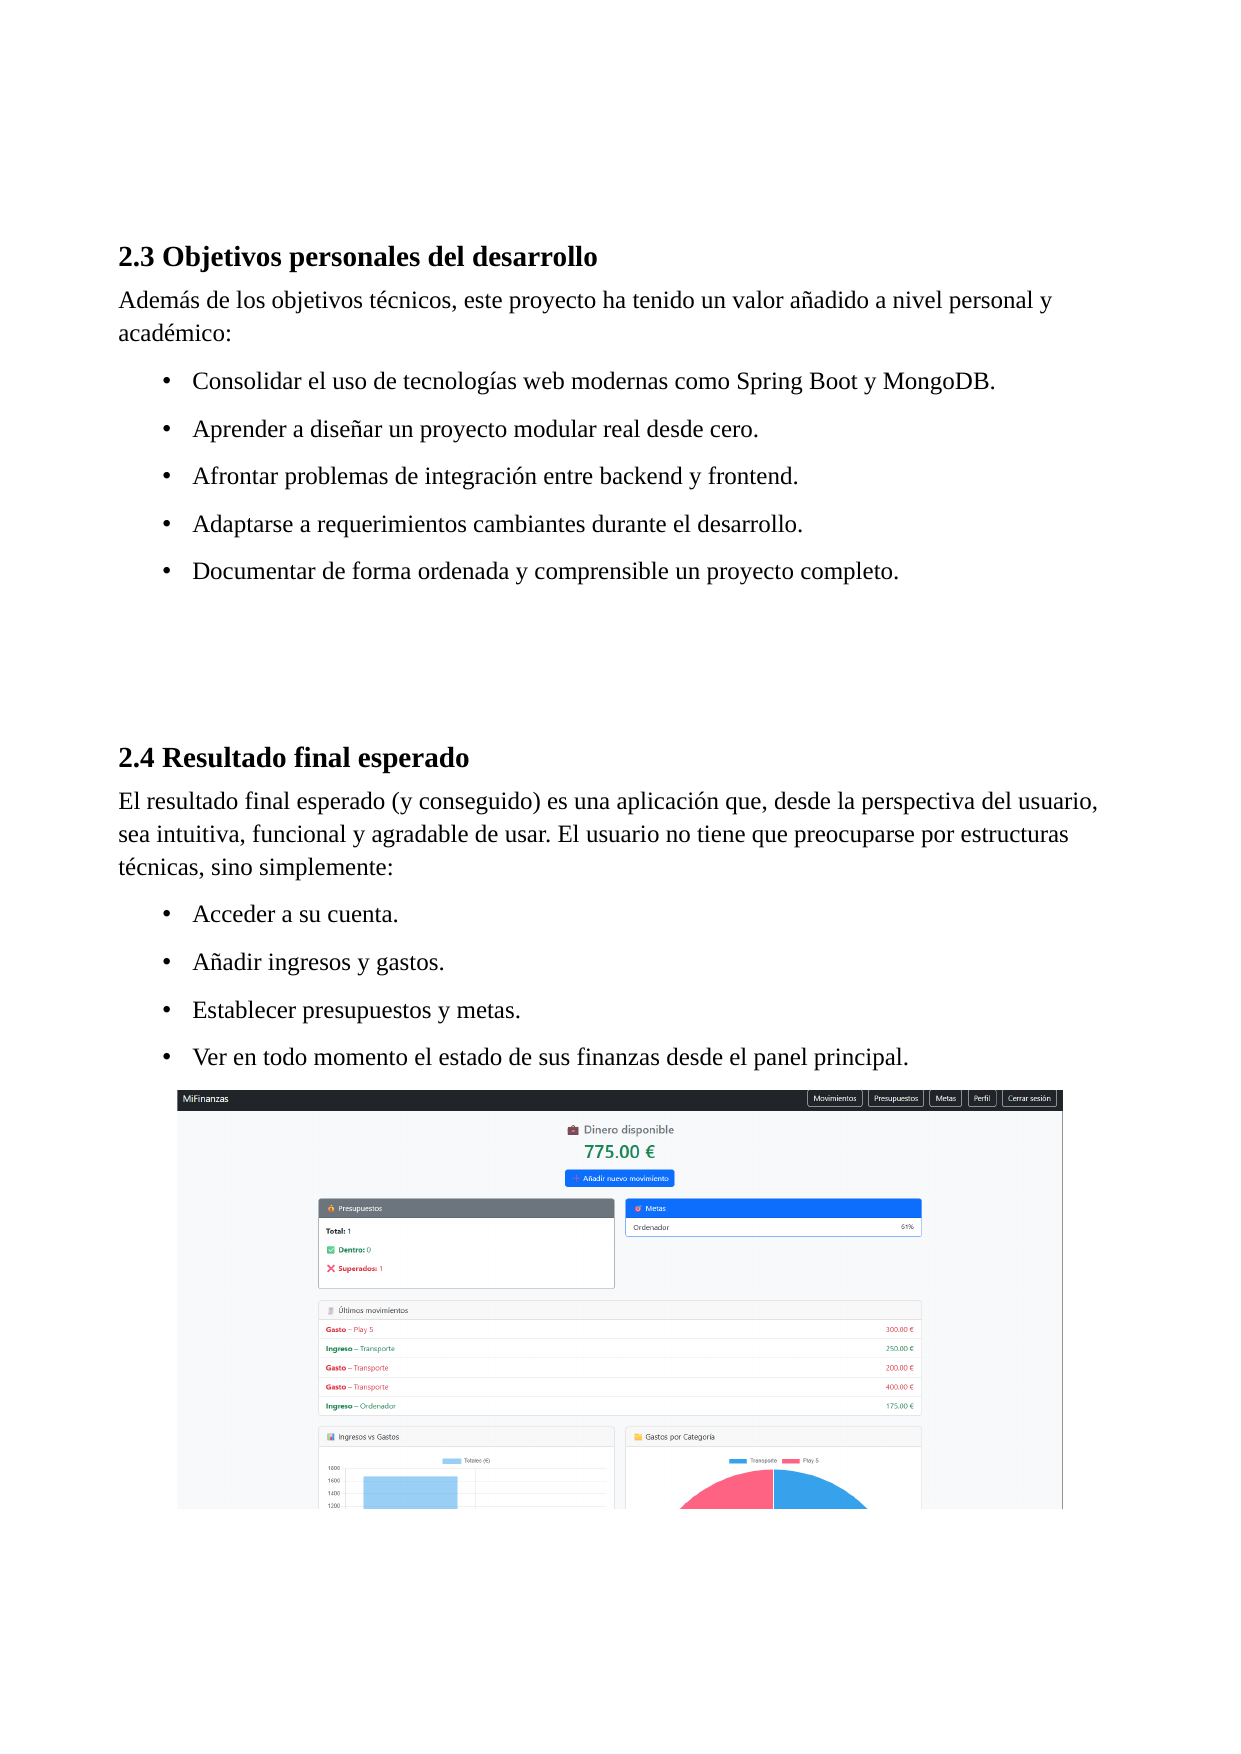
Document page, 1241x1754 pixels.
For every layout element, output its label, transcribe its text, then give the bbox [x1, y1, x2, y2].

list Aprender a diseñar un proyecto modular real desde cero. [162, 414, 1122, 442]
list Añadir ingresos y gastos. [162, 947, 1122, 976]
list Consolidar el uso de tecnologías web modernas como Spring Boot y MongoDB. [162, 366, 1122, 395]
list Adaptarse a requerimientos cambiantes durante el desarrollo. [162, 509, 1122, 538]
text Además de los objetivos técnicos, este proyecto ha tenido un valor añadido a nivel personal y académico: [118, 285, 1122, 347]
picture [177, 1090, 1063, 1509]
list Documentar de forma ordenada y comprensible un proyecto completo. [162, 556, 1122, 585]
list Establecer presupuestos y metas. [162, 995, 1122, 1023]
text El resultado final esperado (y conseguido) es una aplicación que, desde la perspectiva del usuario, sea intuitiva, funcional y agradable de usar. El usuario no tiene que preocuparse por estructuras técnicas, sino simplemente: [118, 786, 1122, 881]
subtitle 2.4 Resultado final esperado [118, 740, 1122, 773]
list Ver en todo momento el estado de sus finanzas desde el panel principal. [162, 1042, 1122, 1071]
list Acceder a su cuenta. [162, 899, 1122, 928]
list Afrontar problemas de integración entre backend y frontend. [162, 461, 1122, 490]
subtitle 2.3 Objetivos personales del desarrollo [118, 239, 1122, 273]
